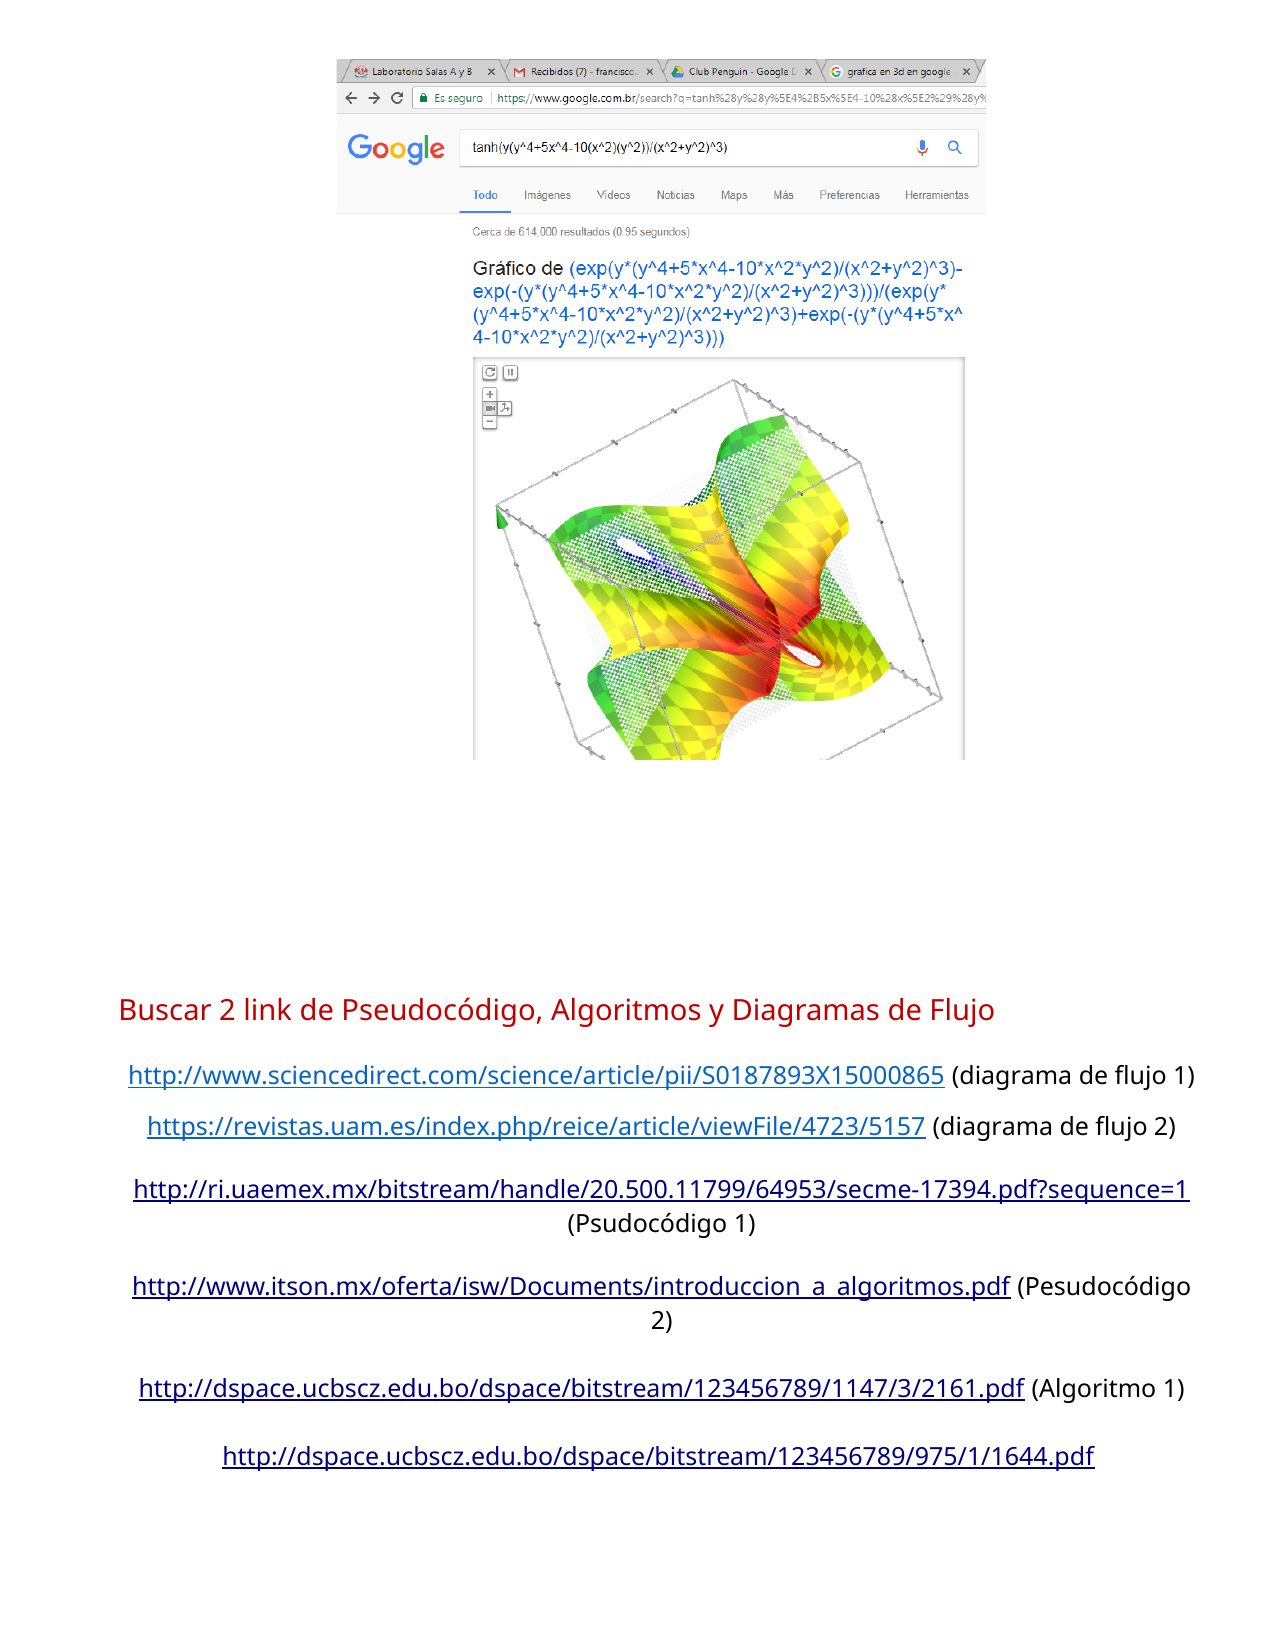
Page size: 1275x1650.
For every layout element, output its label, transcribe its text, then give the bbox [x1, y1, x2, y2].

text http://www.sciencedirect.com/science/article/pii/S0187893X15000865 (diagrama de flujo 1) [118, 1058, 1205, 1092]
text http://dspace.ucbscz.edu.bo/dspace/bitstream/123456789/1147/3/2161.pdf (Algoritmo 1) [118, 1370, 1205, 1404]
text https://revistas.uam.es/index.php/reice/article/viewFile/4723/5157 (diagrama de flujo 2) [118, 1108, 1205, 1143]
text http://www.itson.mx/oferta/isw/Documents/introduccion_a_algoritmos.pdf (Pesudocódigo 2) [118, 1268, 1205, 1336]
text http://dspace.ucbscz.edu.bo/dspace/bitstream/123456789/975/1/1644.pdf [118, 1438, 1205, 1473]
text http://ri.uaemex.mx/bitstream/handle/20.500.11799/64953/secme-17394.pdf?sequence=1 (Psudocódigo 1) [118, 1171, 1205, 1239]
text Buscar 2 link de Pseudocódigo, Algoritmos y Diagramas de Flujo [118, 989, 1205, 1029]
